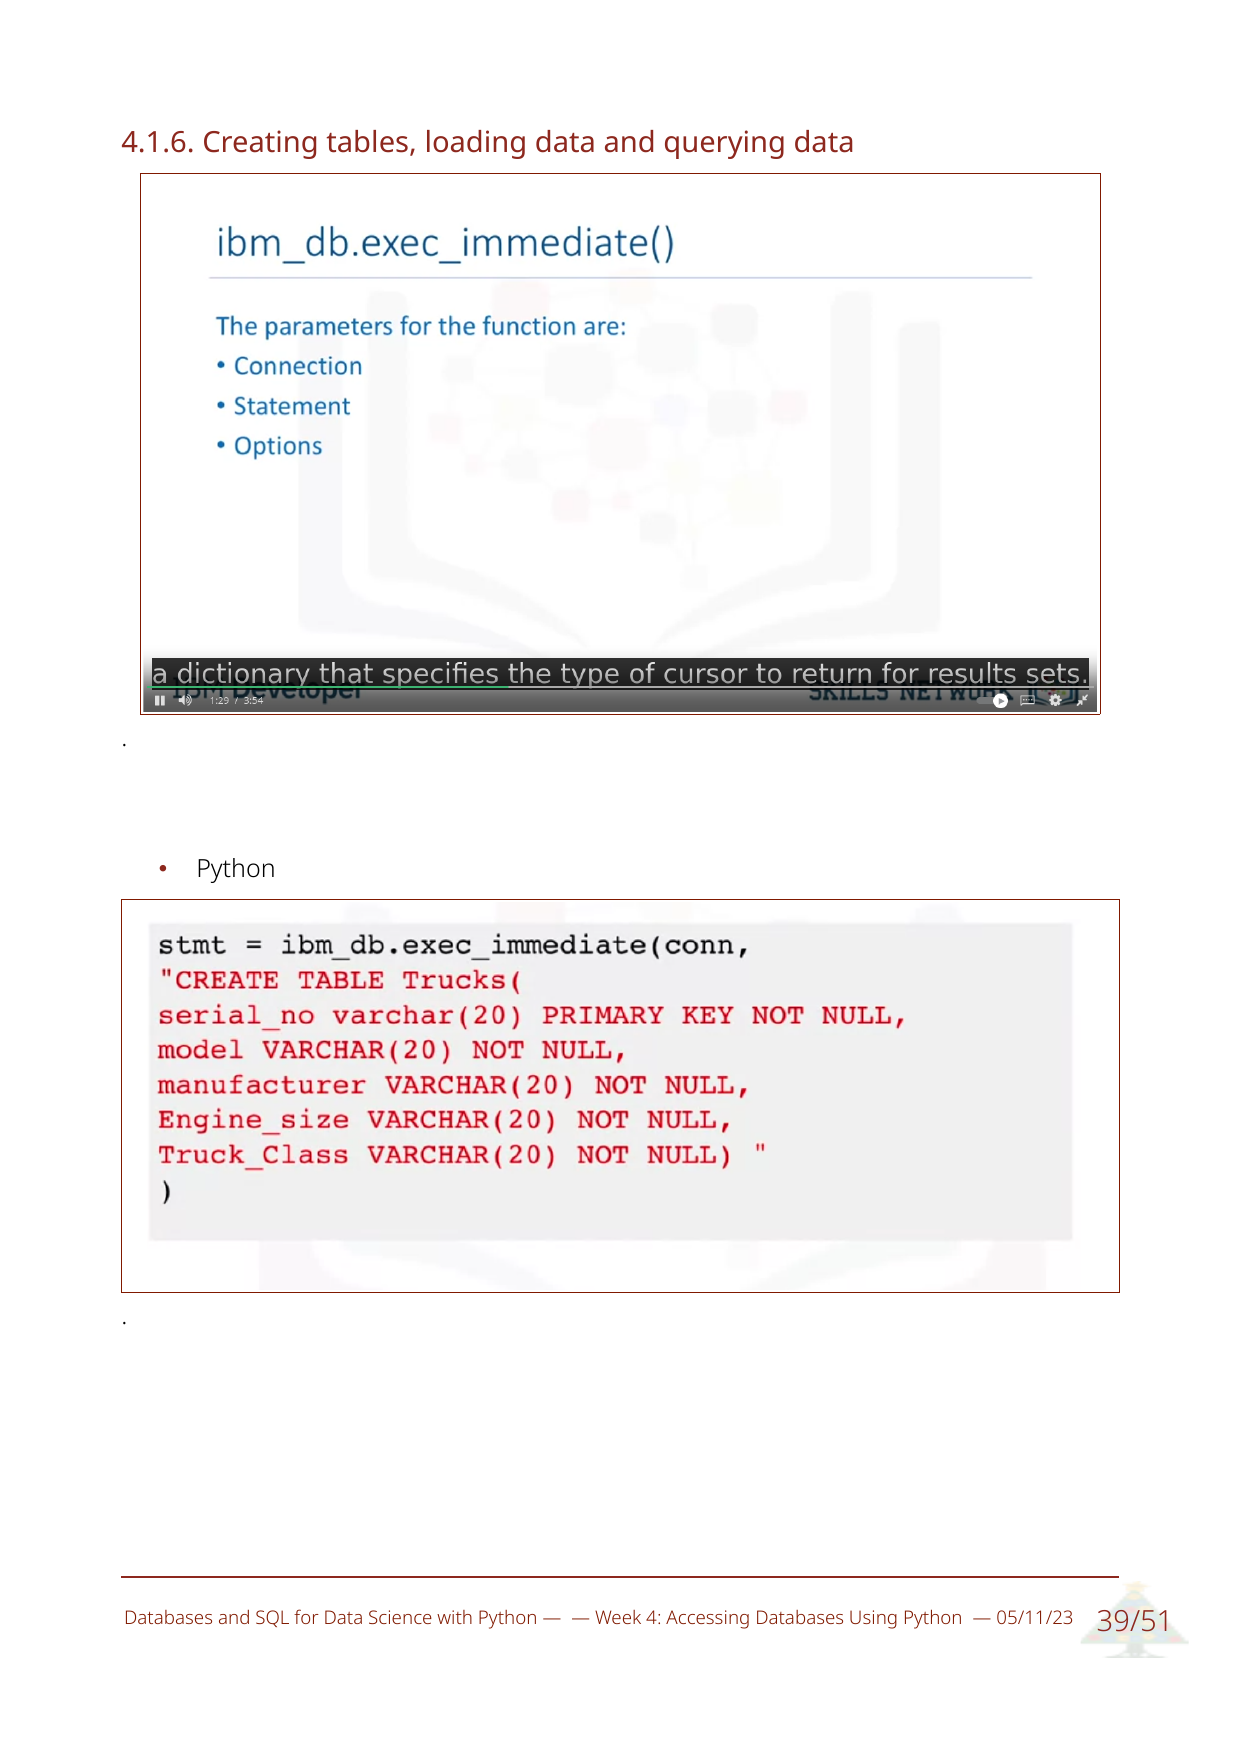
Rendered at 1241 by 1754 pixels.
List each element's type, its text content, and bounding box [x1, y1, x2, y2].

text [141, 174, 1100, 714]
subtitle Creating tables, loading data and querying data [121, 121, 1119, 161]
text [122, 900, 1119, 1292]
list Python [158, 851, 1119, 885]
text . [121, 1293, 1119, 1332]
picture [124, 902, 1116, 1290]
picture [143, 176, 1097, 712]
text . [121, 191, 1119, 754]
